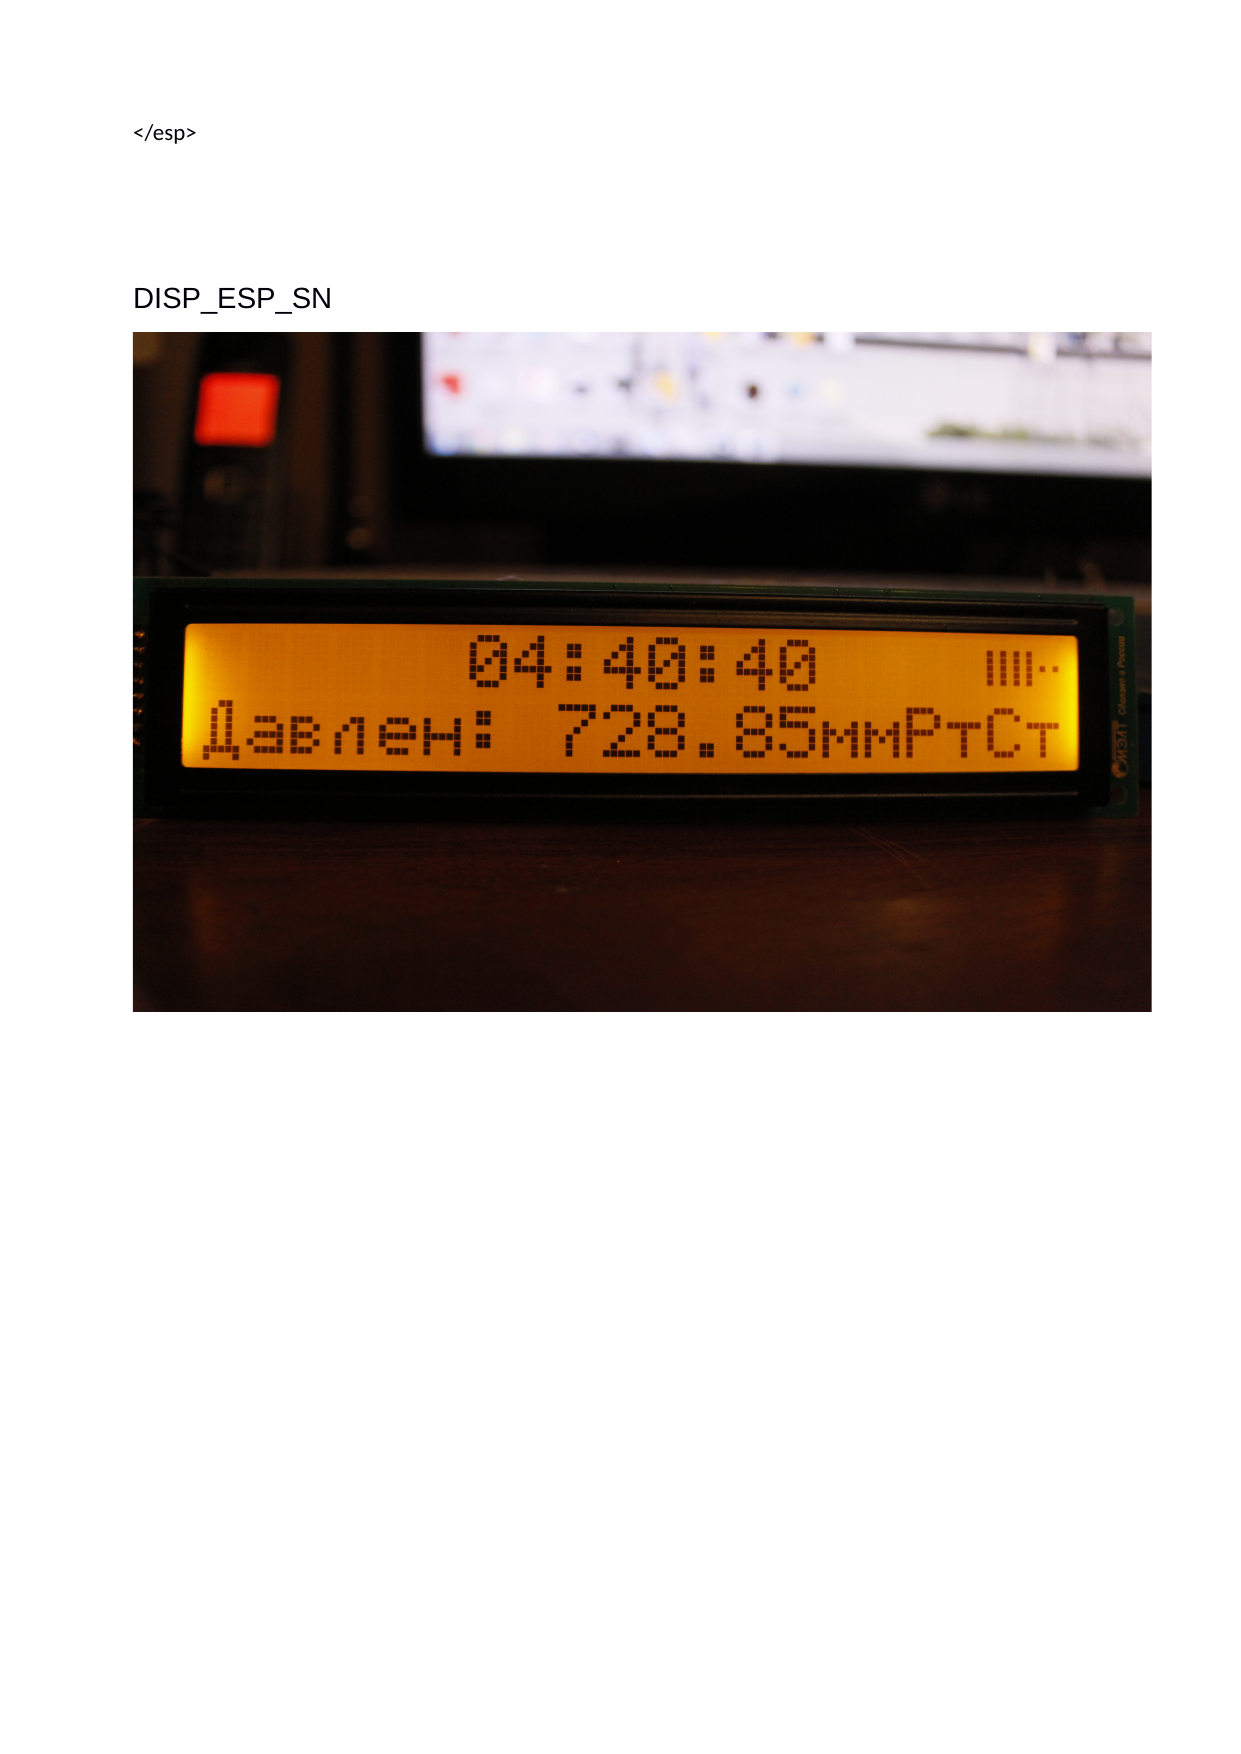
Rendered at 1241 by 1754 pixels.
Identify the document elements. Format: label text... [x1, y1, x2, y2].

subtitle DISP_ESP_SN [133, 281, 1152, 315]
picture [132, 332, 1152, 1012]
text </esp> [133, 118, 1152, 146]
